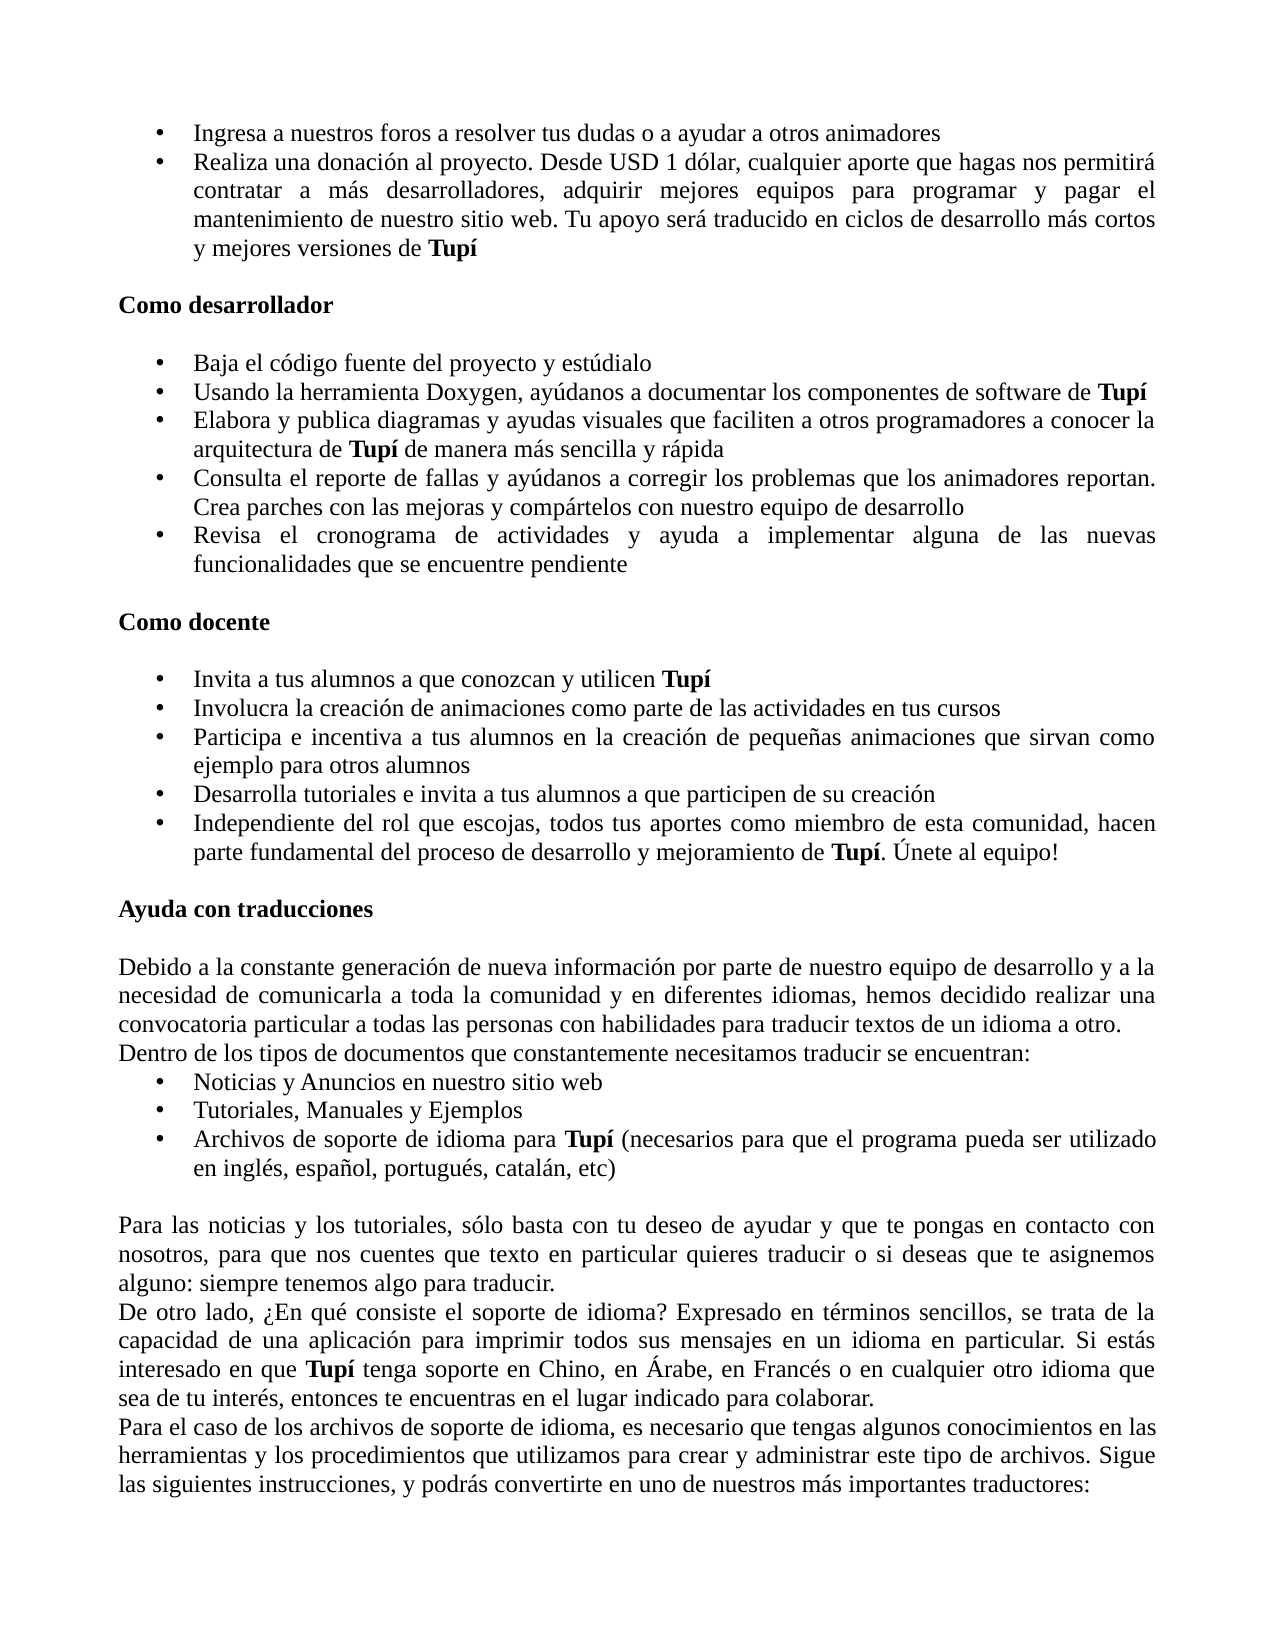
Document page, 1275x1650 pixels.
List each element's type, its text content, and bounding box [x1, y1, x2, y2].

list Desarrolla tutoriales e invita a tus alumnos a que participen de su creación [156, 779, 1157, 808]
text Ayuda con traducciones [118, 894, 1157, 923]
list Noticias y Anuncios en nuestro sitio web [156, 1067, 1157, 1096]
text Para las noticias y los tutoriales, sólo basta con tu deseo de ayudar y que te pongas en contacto con nosotros, para que nos cuentes que texto en particular quieres traducir o si deseas que te asignemos alguno: siempre tenemos algo para traducir. [118, 1211, 1157, 1297]
list Independiente del rol que escojas, todos tus aportes como miembro de esta comunidad, hacen parte fundamental del proceso de desarrollo y mejoramiento de Tupí. Únete al equipo! [156, 808, 1157, 866]
text Como docente [118, 607, 1157, 636]
list Consulta el reporte de fallas y ayúdanos a corregir los problemas que los animadores reportan. Crea parches con las mejoras y compártelos con nuestro equipo de desarrollo [156, 463, 1157, 521]
list Elabora y publica diagramas y ayudas visuales que faciliten a otros programadores a conocer la arquitectura de Tupí de manera más sencilla y rápida [156, 406, 1157, 463]
list Participa e incentiva a tus alumnos en la creación de pequeñas animaciones que sirvan como ejemplo para otros alumnos [156, 722, 1157, 779]
text Para el caso de los archivos de soporte de idioma, es necesario que tengas algunos conocimientos en las herramientas y los procedimientos que utilizamos para crear y administrar este tipo de archivos. Sigue las siguientes instrucciones, y podrás convertirte en uno de nuestros más importantes traductores: [118, 1412, 1157, 1498]
text Como desarrollador [118, 291, 1157, 319]
list Archivos de soporte de idioma para Tupí (necesarios para que el programa pueda ser utilizado en inglés, español, portugués, catalán, etc) [156, 1124, 1157, 1182]
list Revisa el cronograma de actividades y ayuda a implementar alguna de las nuevas funcionalidades que se encuentre pendiente [156, 521, 1157, 578]
list Ingresa a nuestros foros a resolver tus dudas o a ayudar a otros animadores [156, 118, 1157, 147]
list Invita a tus alumnos a que conozcan y utilicen Tupí [156, 664, 1157, 693]
list Realiza una donación al proyecto. Desde USD 1 dólar, cualquier aporte que hagas nos permitirá contratar a más desarrolladores, adquirir mejores equipos para programar y pagar el mantenimiento de nuestro sitio web. Tu apoyo será traducido en ciclos de desarrollo más cortos y mejores versiones de Tupí [156, 147, 1157, 262]
list Tutoriales, Manuales y Ejemplos [156, 1096, 1157, 1124]
text Debido a la constante generación de nueva información por parte de nuestro equipo de desarrollo y a la necesidad de comunicarla a toda la comunidad y en diferentes idiomas, hemos decidido realizar una convocatoria particular a todas las personas con habilidades para traducir textos de un idioma a otro. [118, 952, 1157, 1038]
text De otro lado, ¿En qué consiste el soporte de idioma? Expresado en términos sencillos, se trata de la capacidad de una aplicación para imprimir todos sus mensajes en un idioma en particular. Si estás interesado en que Tupí tenga soporte en Chino, en Árabe, en Francés o en cualquier otro idioma que sea de tu interés, entonces te encuentras en el lugar indicado para colaborar. [118, 1297, 1157, 1412]
list Baja el código fuente del proyecto y estúdialo [156, 348, 1157, 377]
text Dentro de los tipos de documentos que constantemente necesitamos traducir se encuentran: [118, 1038, 1157, 1067]
list Usando la herramienta Doxygen, ayúdanos a documentar los componentes de software de Tupí [156, 377, 1157, 406]
list Involucra la creación de animaciones como parte de las actividades en tus cursos [156, 693, 1157, 722]
